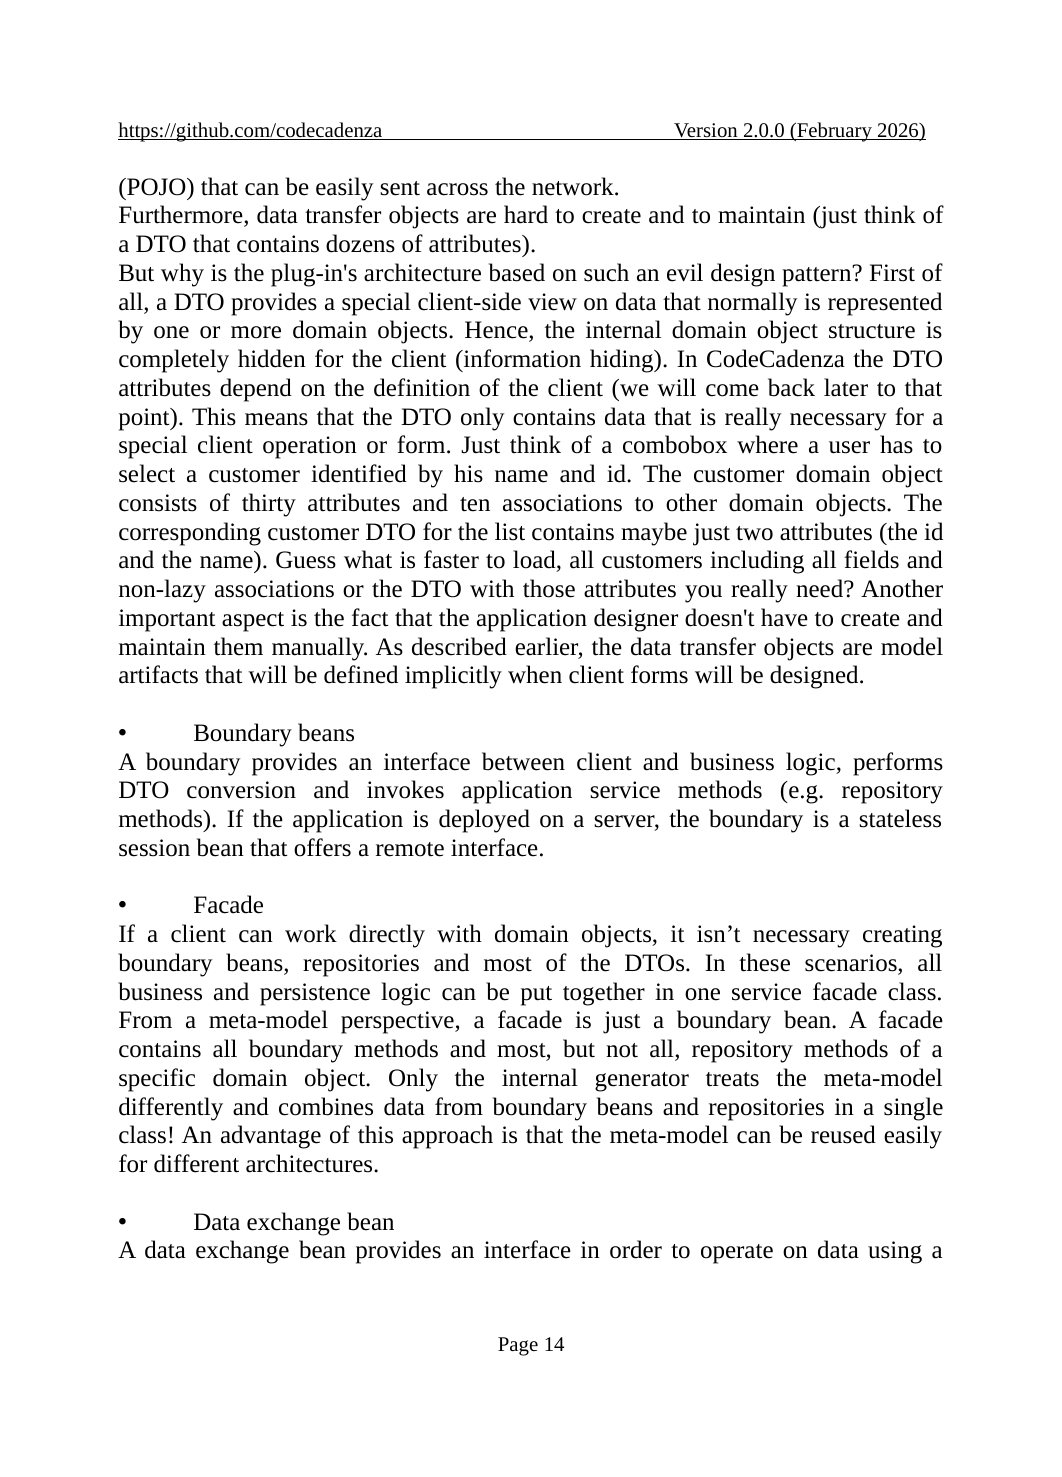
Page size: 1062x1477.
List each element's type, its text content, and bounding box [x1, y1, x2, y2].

list Boundary beans [118, 718, 944, 747]
list Data exchange bean [118, 1207, 944, 1235]
text Furthermore, data transfer objects are hard to create and to maintain (just think of a DTO that contains dozens of attributes). [118, 200, 944, 258]
text A boundary provides an interface between client and business logic, performs DTO conversion and invokes application service methods (e.g. repository methods). If the application is deployed on a server, the boundary is a stateless session bean that offers a remote interface. [118, 747, 944, 862]
text A data exchange bean provides an interface in order to operate on data using a [118, 1235, 944, 1264]
text But why is the plug-in's architecture based on such an evil design pattern? First of all, a DTO provides a special client-side view on data that normally is represented by one or more domain objects. Hence, the internal domain object structure is completely hidden for the client (information hiding). In CodeCadenza the DTO attributes depend on the definition of the client (we will come back later to that point). This means that the DTO only contains data that is really necessary for a special client operation or form. Just think of a combobox where a user has to select a customer identified by his name and id. The customer domain object consists of thirty attributes and ten associations to other domain objects. The corresponding customer DTO for the list contains maybe just two attributes (the id and the name). Guess what is faster to load, all customers including all fields and non-lazy associations or the DTO with those attributes you really need? Another important aspect is the fact that the application designer doesn't have to create and maintain them manually. As described earlier, the data transfer objects are model artifacts that will be defined implicitly when client forms will be designed. [118, 258, 944, 689]
text (POJO) that can be easily sent across the network. [118, 172, 944, 200]
text If a client can work directly with domain objects, it isn’t necessary creating boundary beans, repositories and most of the DTOs. In these scenarios, all business and persistence logic can be put together in one service facade class. From a meta-model perspective, a facade is just a boundary bean. A facade contains all boundary methods and most, but not all, repository methods of a specific domain object. Only the internal generator treats the meta-model differently and combines data from boundary beans and repositories in a single class! An advantage of this approach is that the meta-model can be reused easily for different architectures. [118, 919, 944, 1178]
list Facade [118, 890, 944, 919]
